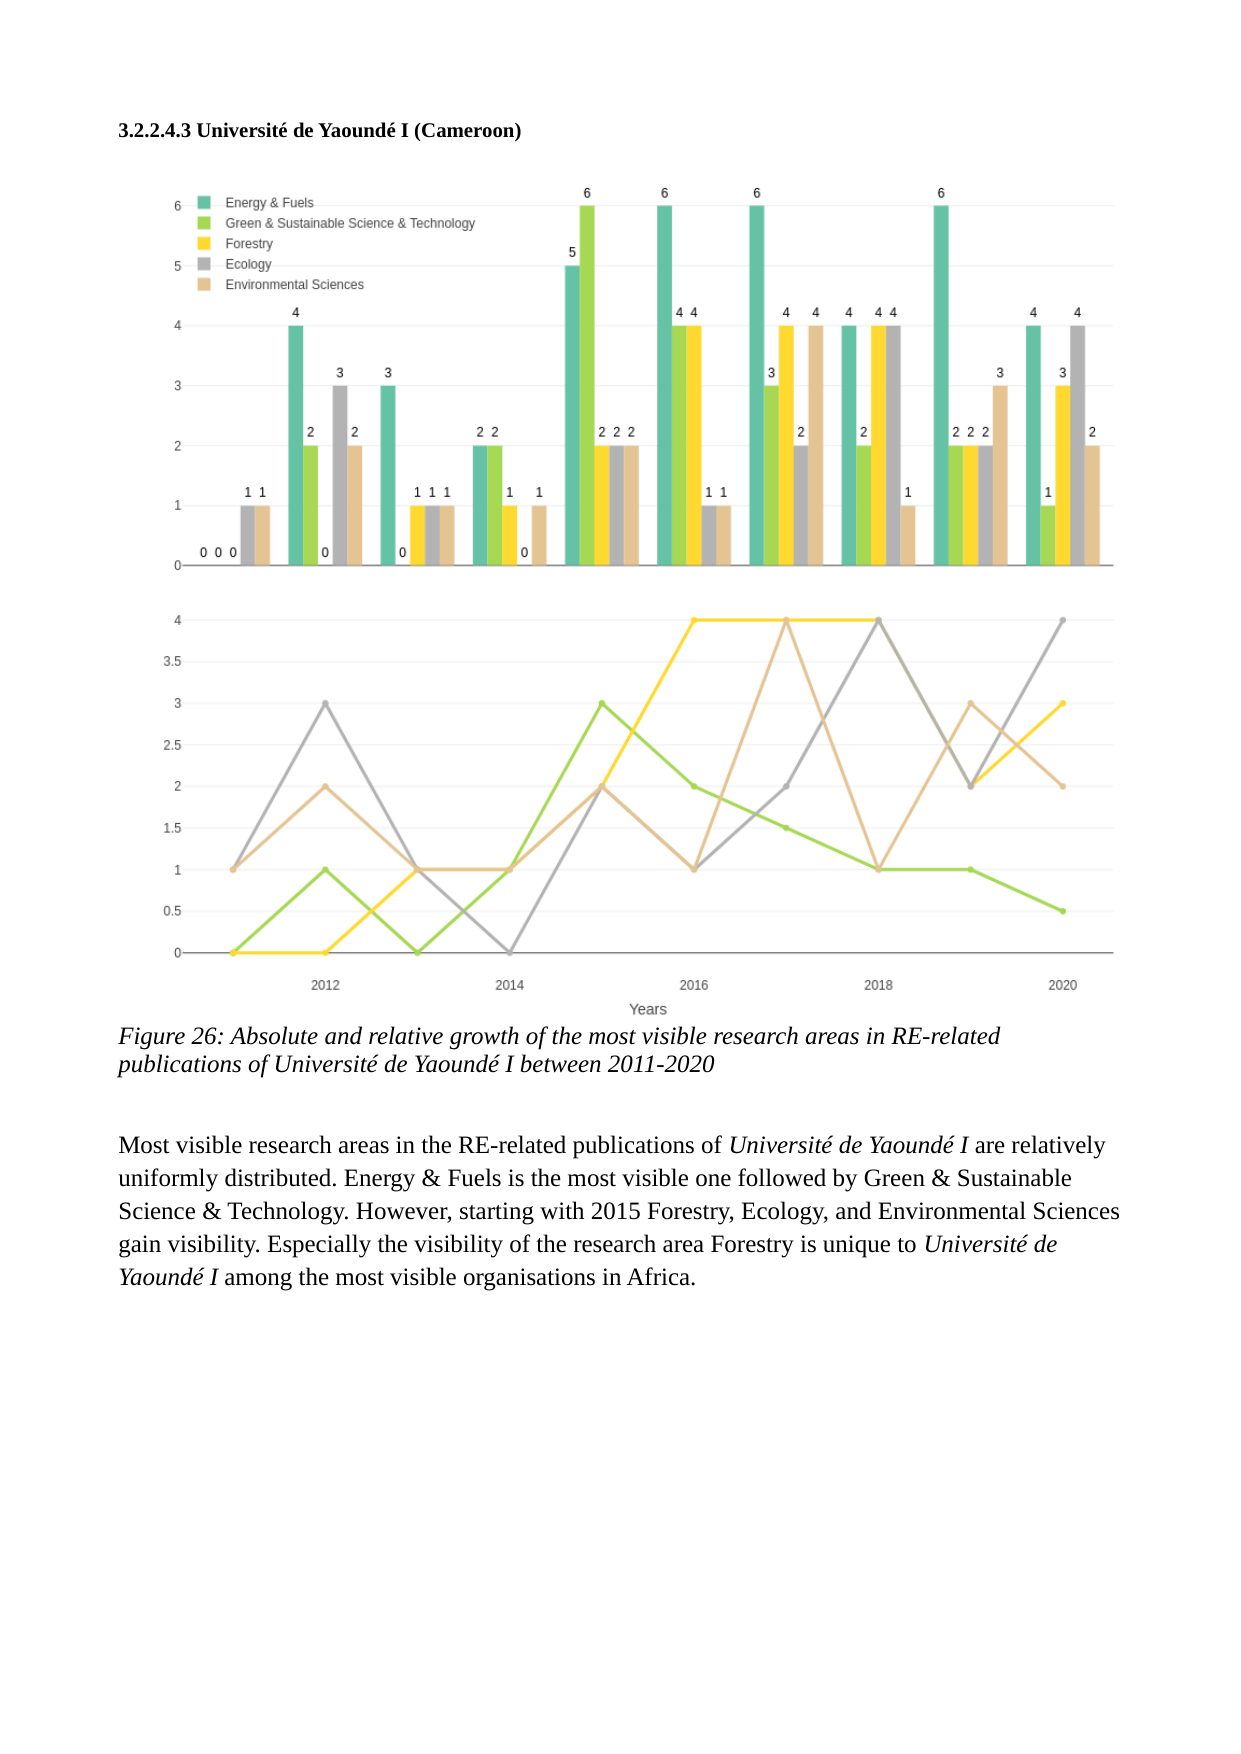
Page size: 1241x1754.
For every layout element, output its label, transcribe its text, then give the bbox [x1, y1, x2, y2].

text Most visible research areas in the RE-related publications of Université de Yaoundé I are relatively uniformly distributed. Energy & Fuels is the most visible one followed by Green & Sustainable Science & Technology. However, starting with 2015 Forestry, Ecology, and Environmental Sciences gain visibility. Especially the visibility of the research area Forestry is unique to Université de Yaoundé I among the most visible organisations in Africa. [118, 1130, 1122, 1291]
text Figure 26: Absolute and relative growth of the most visible research areas in RE-related publications of Université de Yaoundé I between 2011-2020 [118, 1021, 1122, 1078]
picture [118, 161, 1123, 1021]
subtitle 3.2.2.4.3 Université de Yaoundé I (Cameroon) [118, 118, 1122, 142]
